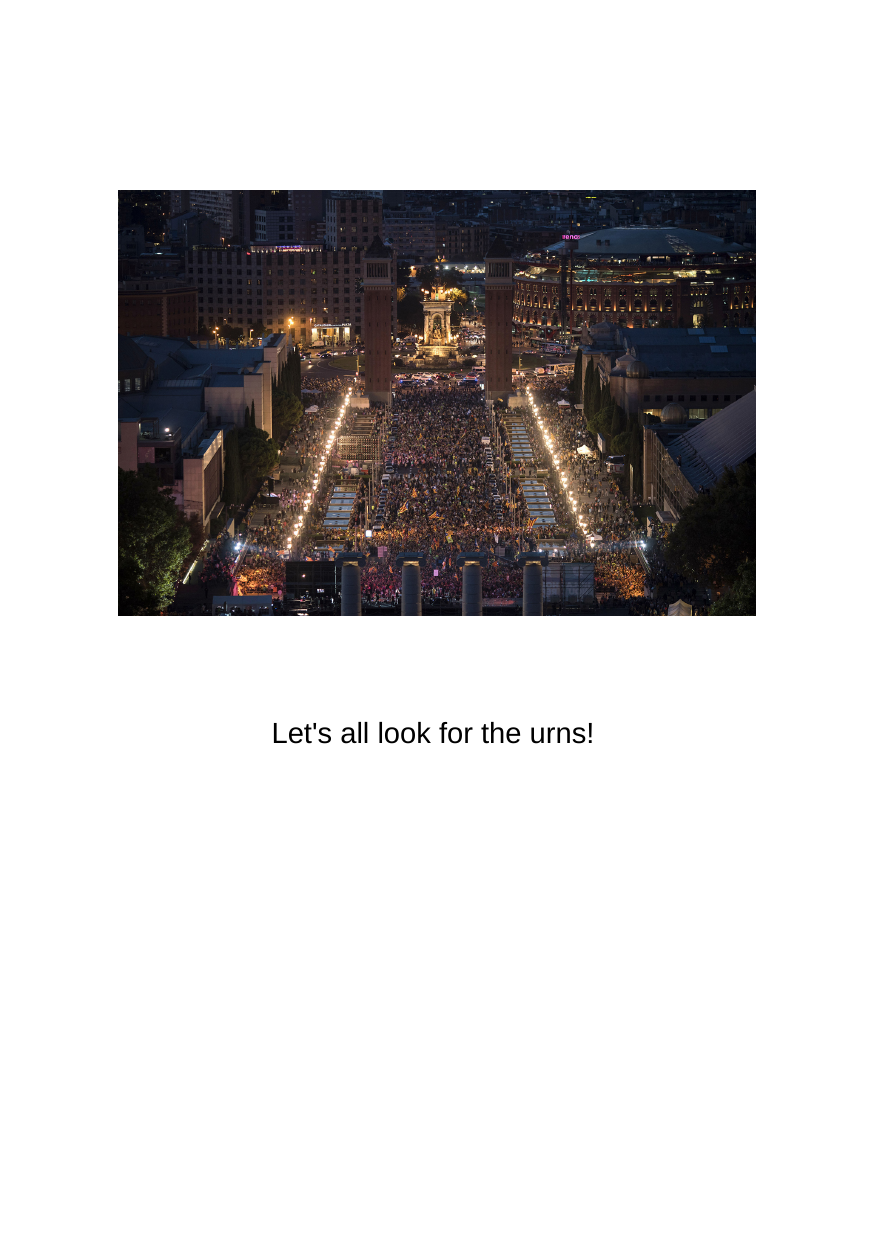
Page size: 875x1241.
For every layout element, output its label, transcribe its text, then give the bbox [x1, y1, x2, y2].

text Let's all look for the urns! [118, 716, 756, 750]
picture [118, 190, 756, 616]
